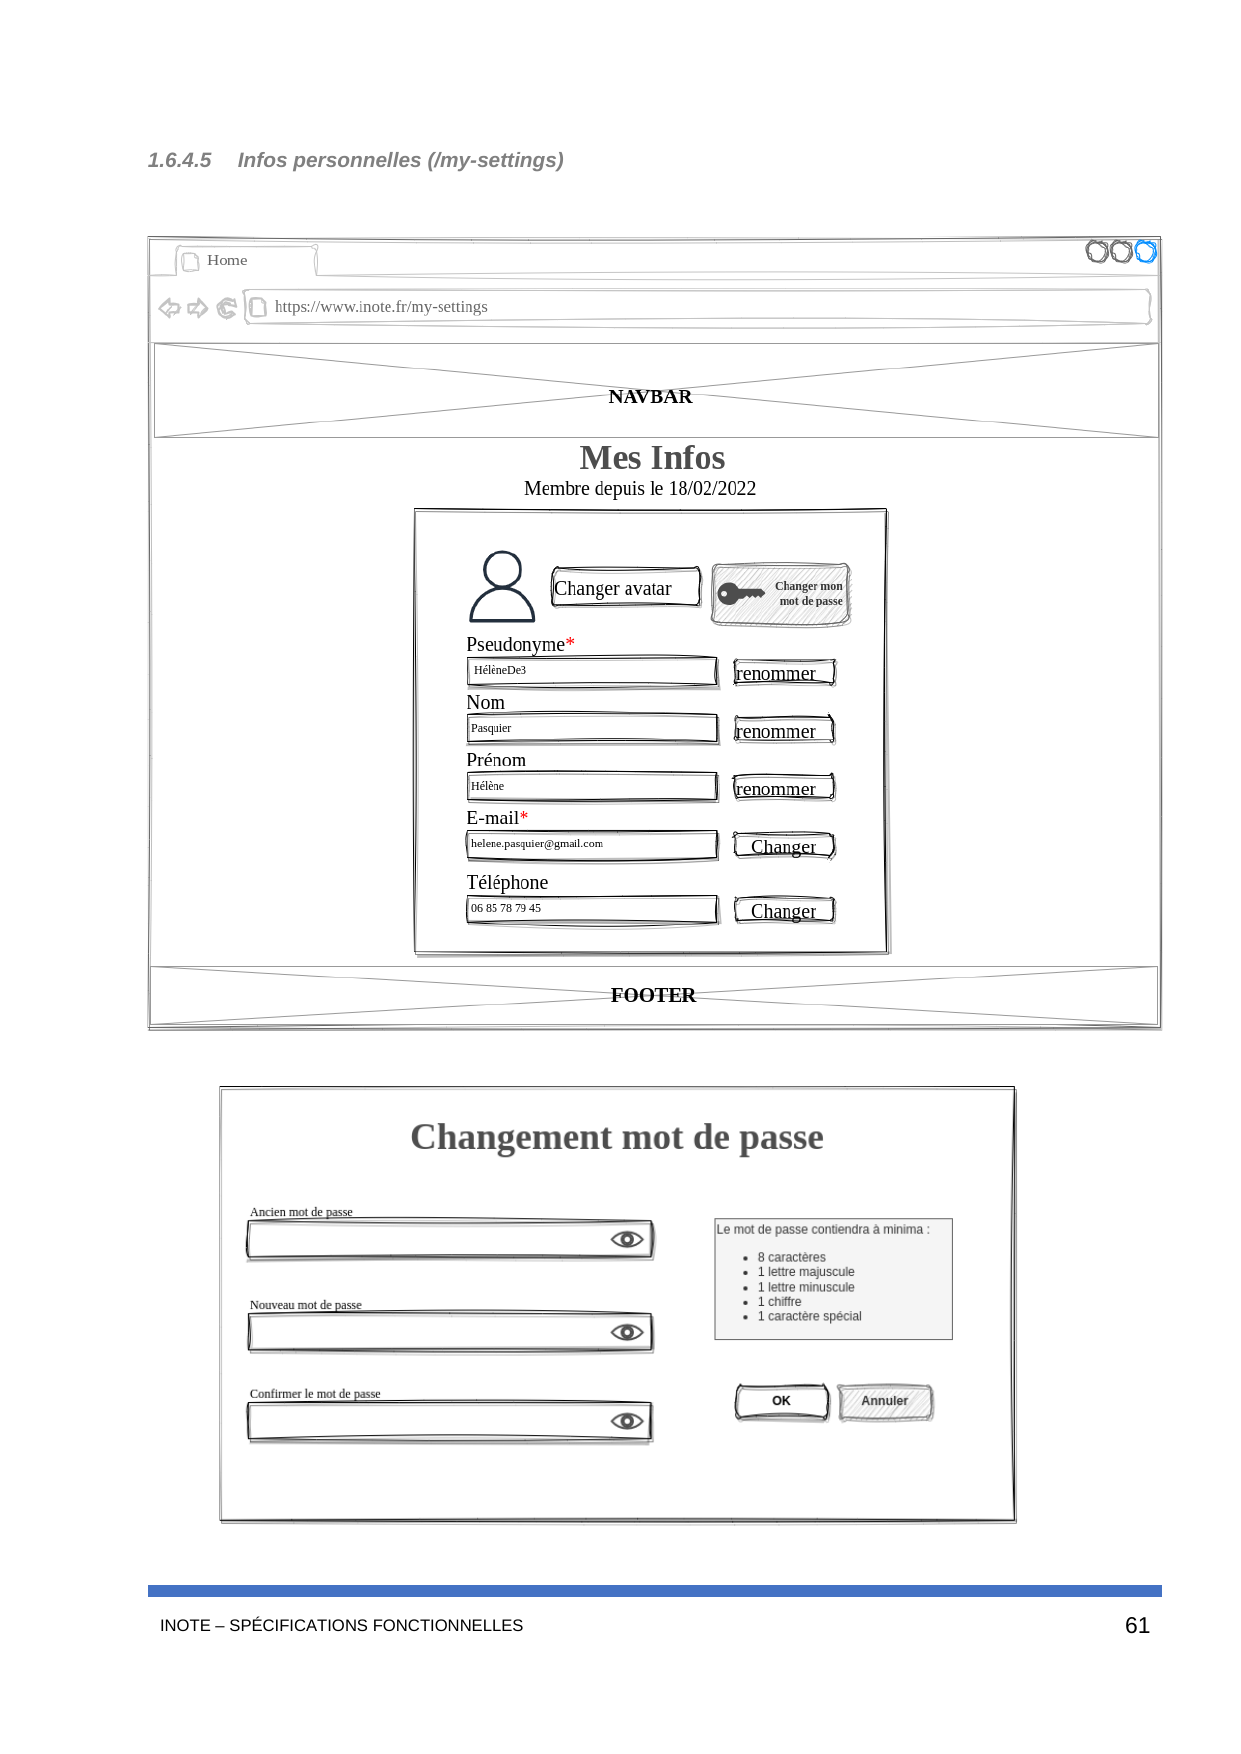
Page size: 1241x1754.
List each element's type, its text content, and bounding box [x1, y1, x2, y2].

subtitle Infos personnelles (/my-settings) [148, 148, 1162, 172]
picture [147, 236, 1163, 1031]
picture [219, 1086, 1018, 1526]
